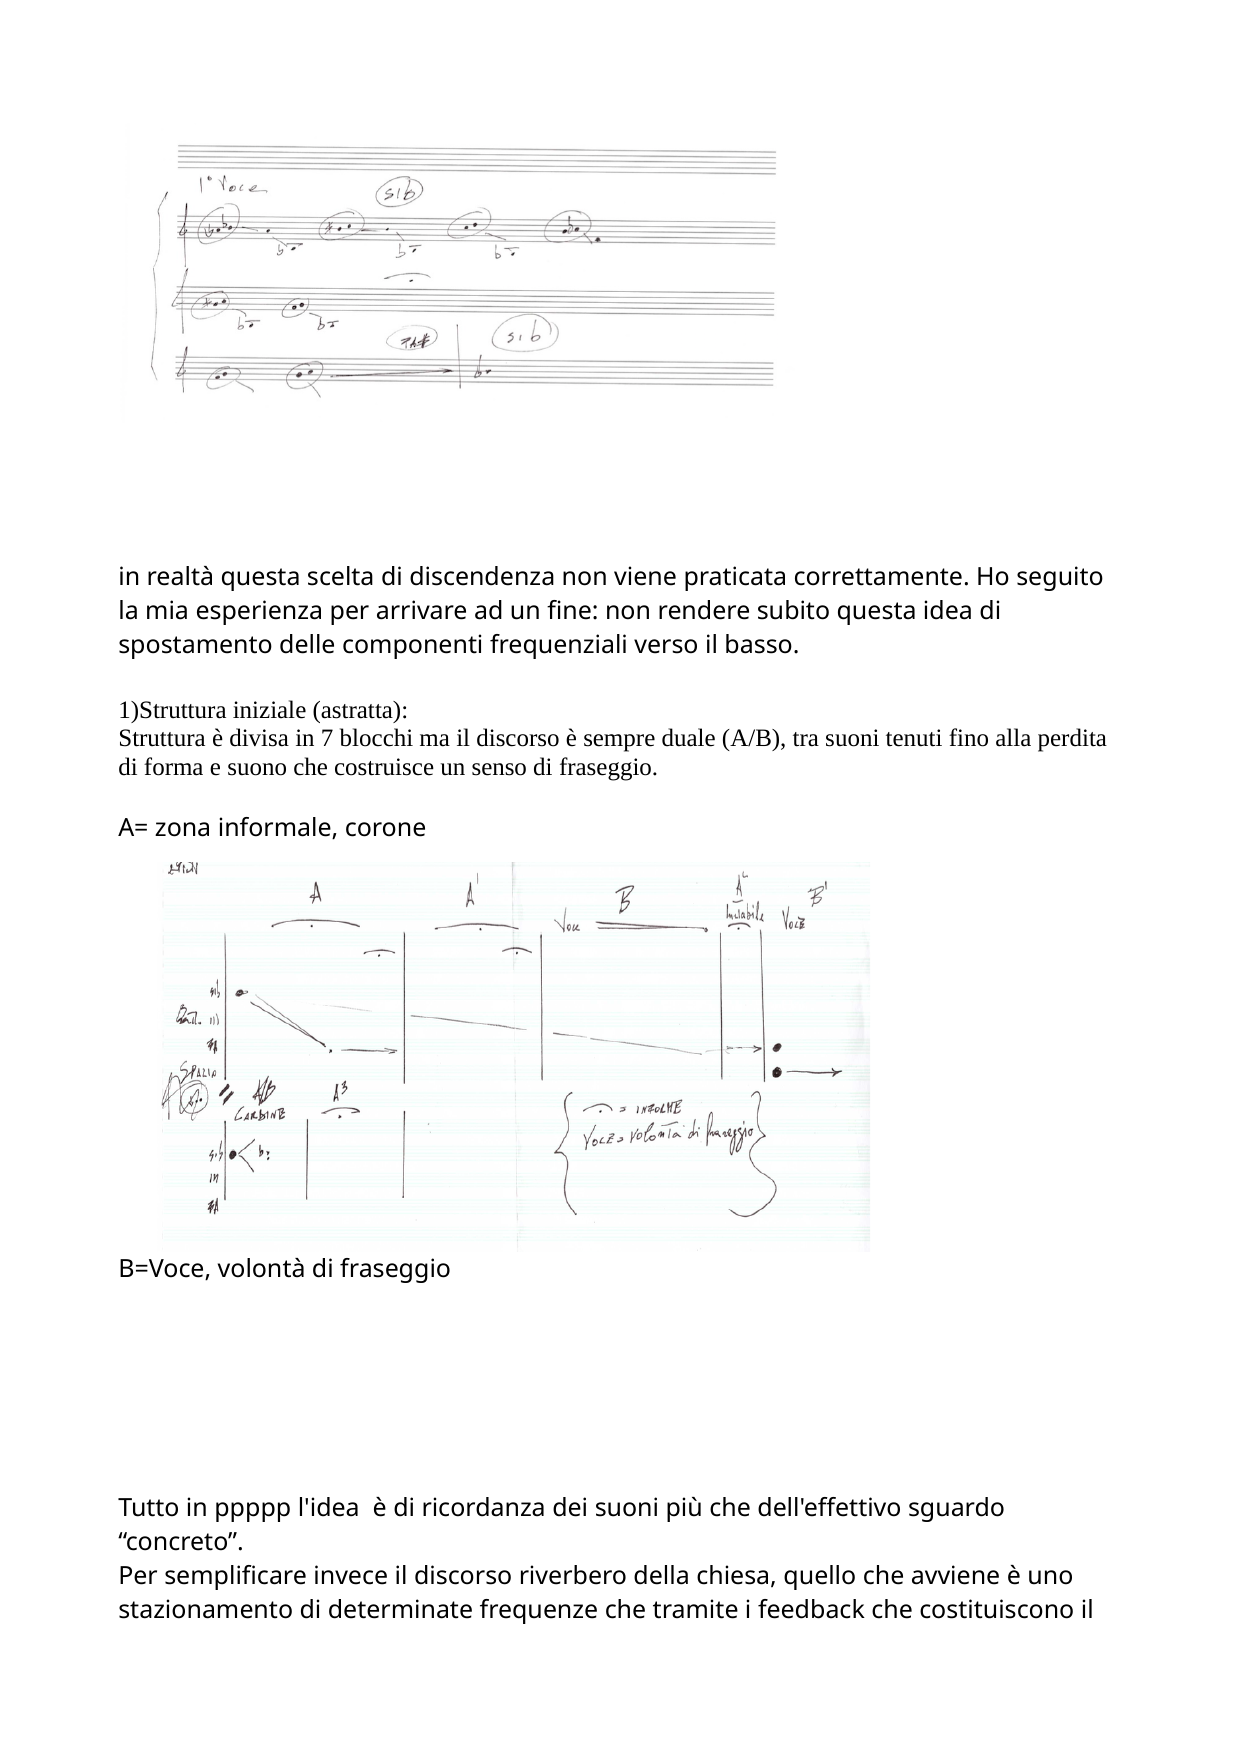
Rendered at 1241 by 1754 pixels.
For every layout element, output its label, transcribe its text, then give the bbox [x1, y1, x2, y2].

text in realtà questa scelta di discendenza non viene praticata correttamente. Ho seguito la mia esperienza per arrivare ad un fine: non rendere subito questa idea di spostamento delle componenti frequenziali verso il basso. [118, 558, 1122, 661]
picture [156, 862, 871, 1252]
text Tutto in ppppp l'idea è di ricordanza dei suoni più che dell'effettivo sguardo “concreto”. [118, 1489, 1122, 1558]
text A= zona informale, corone [118, 810, 1122, 844]
text 1)Struttura iniziale (astratta): [118, 695, 1122, 723]
picture [120, 123, 796, 423]
text Struttura è divisa in 7 blocchi ma il discorso è sempre duale (A/B), tra suoni tenuti fino alla perdita di forma e suono che costruisce un senso di fraseggio. [118, 723, 1122, 781]
text Per semplificare invece il discorso riverbero della chiesa, quello che avviene è uno stazionamento di determinate frequenze che tramite i feedback che costituiscono il [118, 1558, 1122, 1626]
text B=Voce, volontà di fraseggio [118, 844, 1122, 1285]
